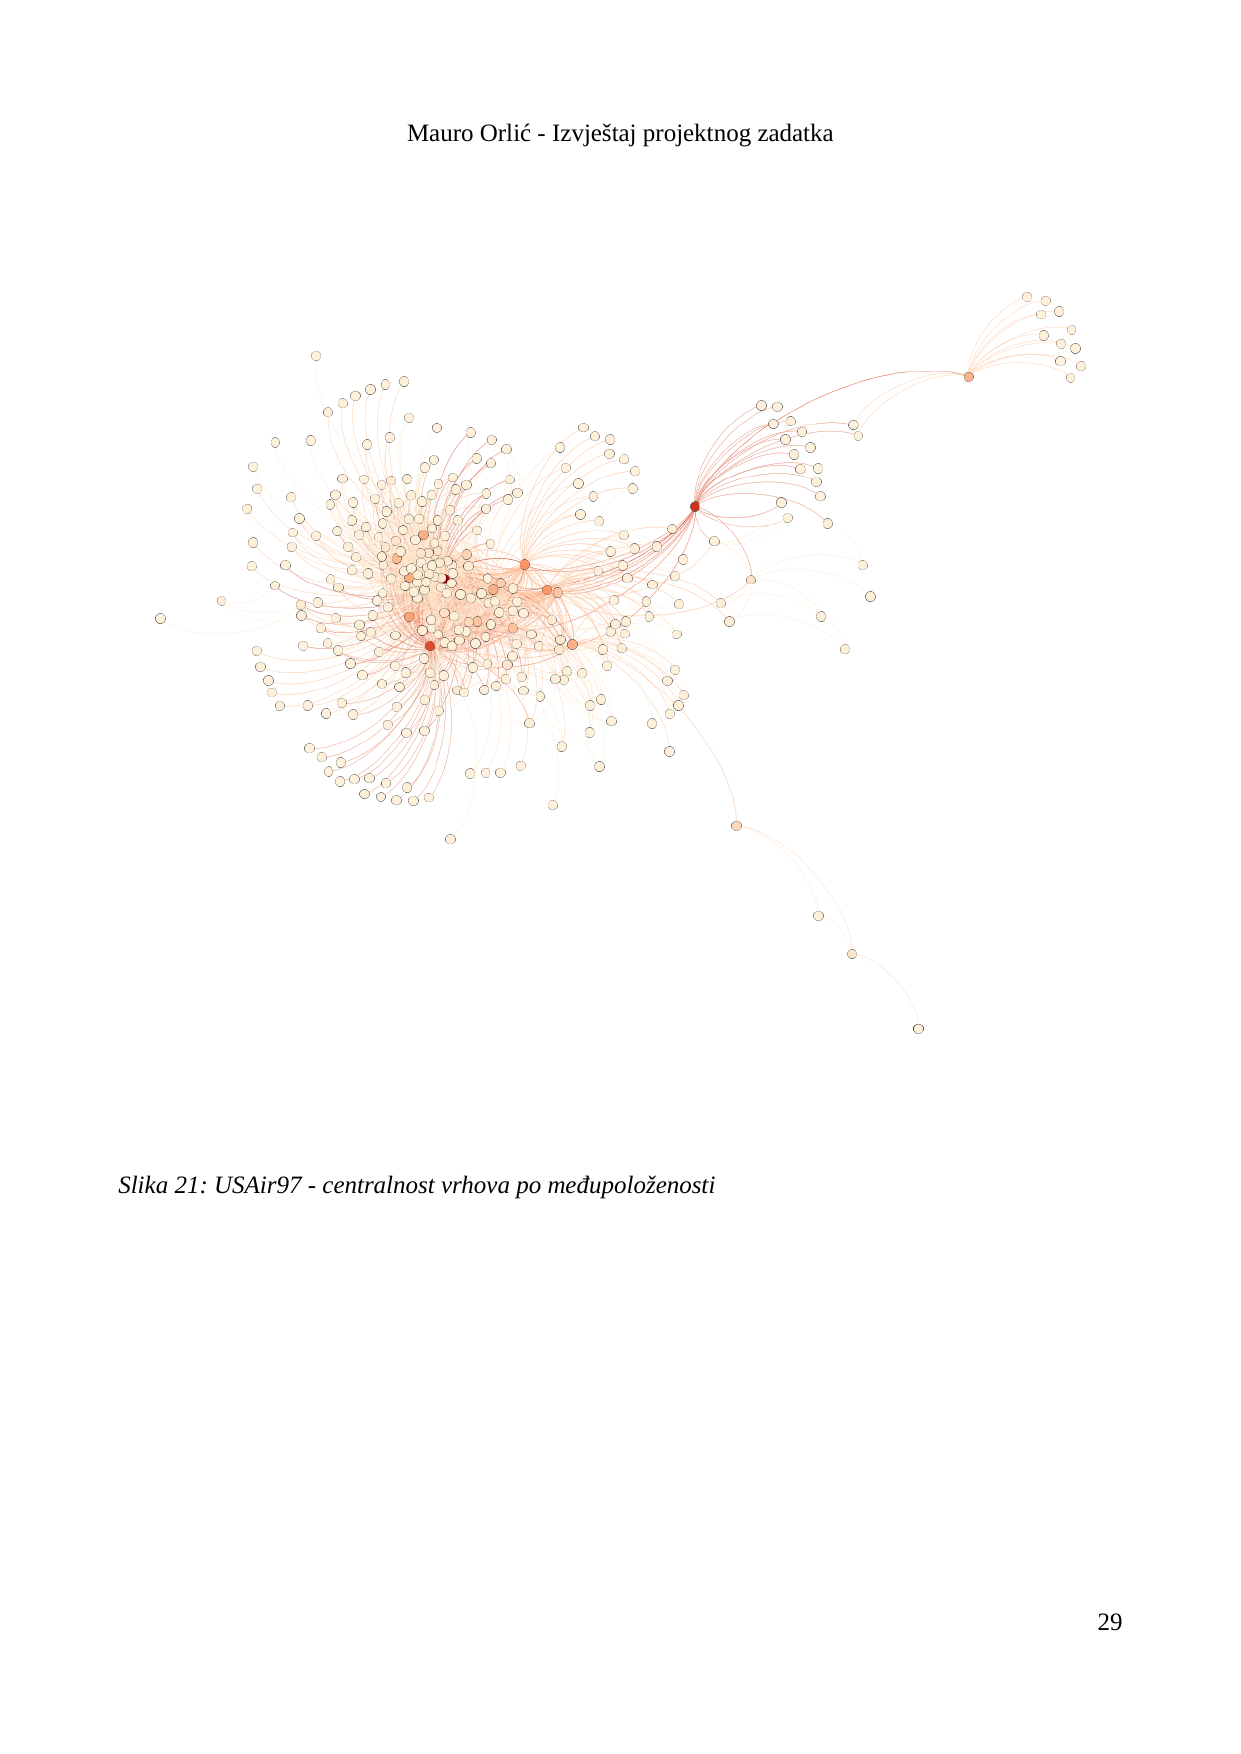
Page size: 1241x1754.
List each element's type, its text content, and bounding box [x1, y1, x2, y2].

text Slika 21: USAir97 - centralnost vrhova po međupoloženosti [118, 1165, 1122, 1198]
picture [118, 160, 1123, 1165]
